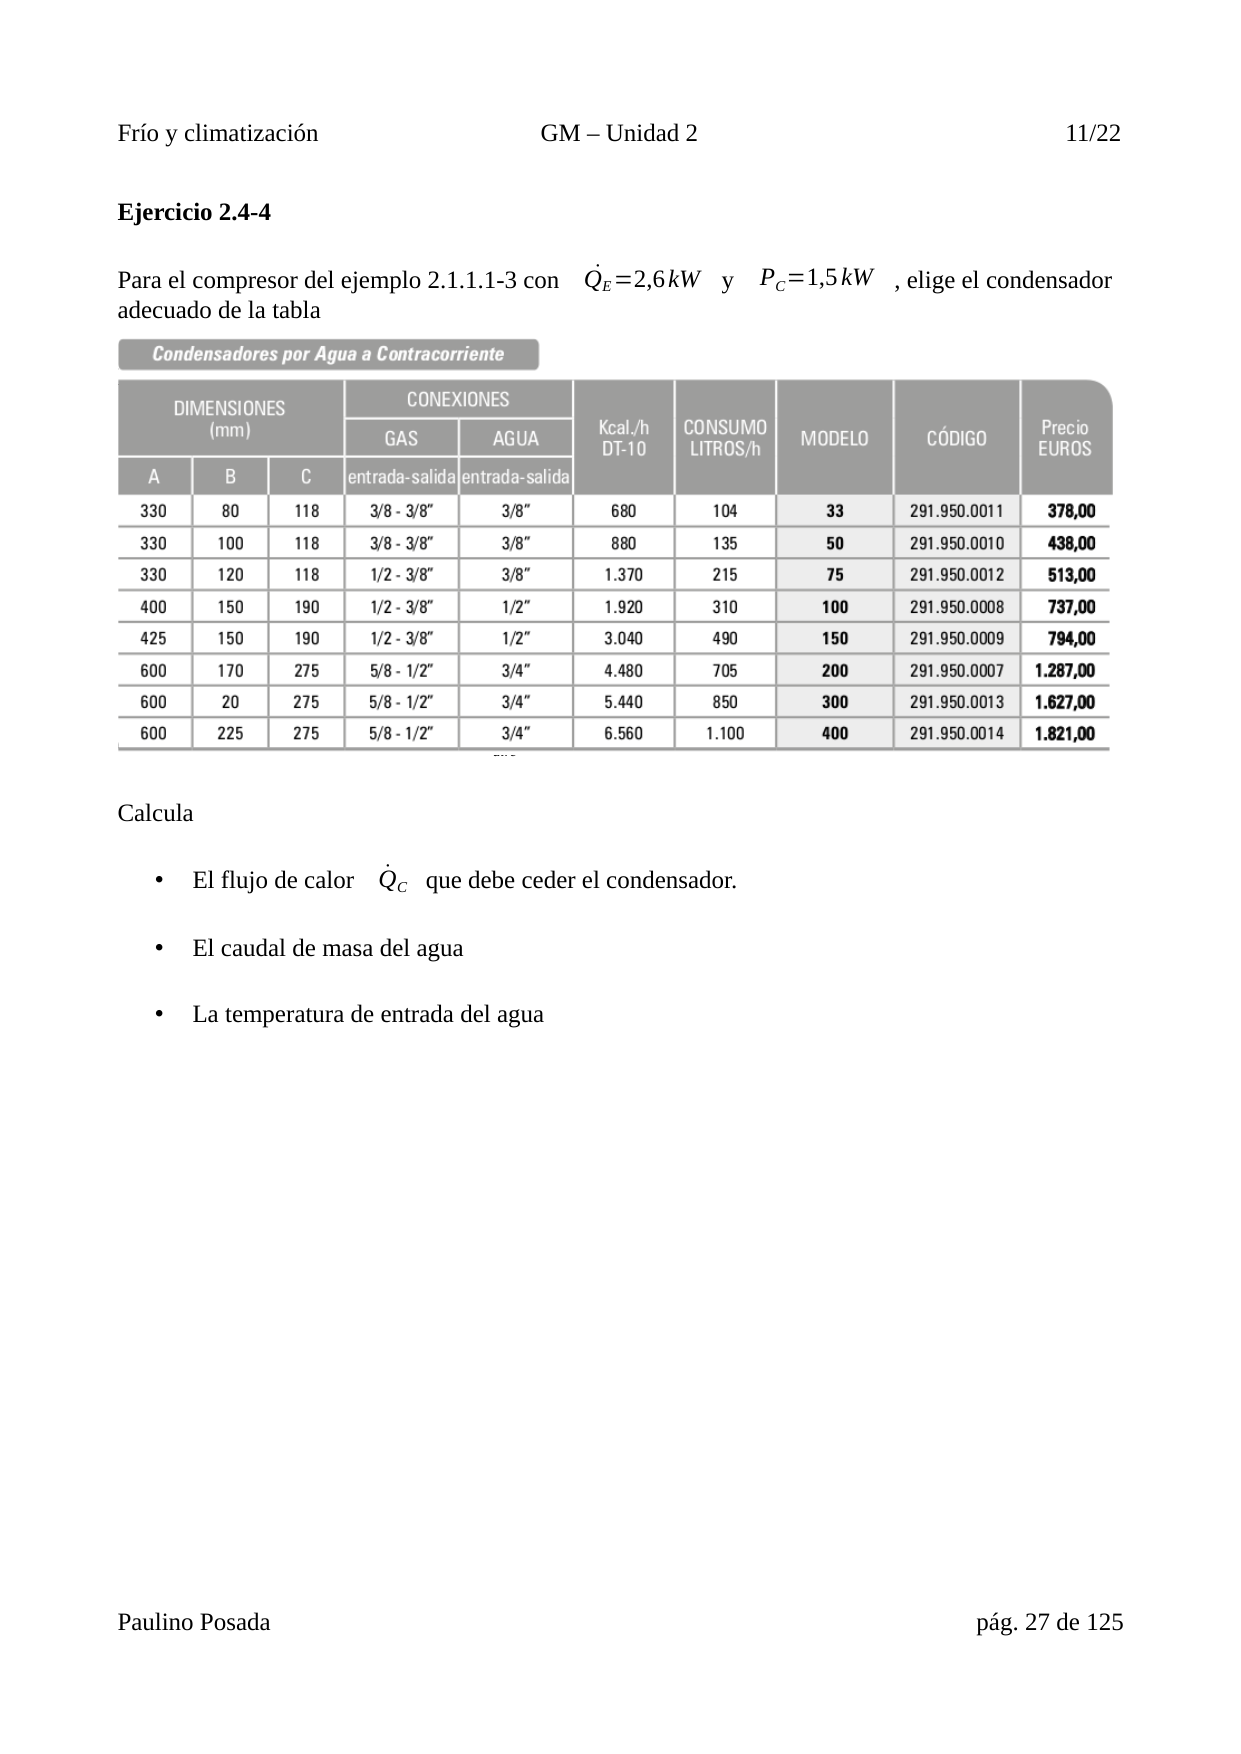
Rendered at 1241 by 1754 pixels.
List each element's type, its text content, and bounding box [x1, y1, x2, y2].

list El flujo de calor que debe ceder el condensador. [155, 864, 1123, 896]
text Suponiendo una temperatura de condensación de se deduce que la temperatura media del aire en el condensador será de . [117, 695, 1123, 760]
text Calcula [117, 798, 1123, 826]
text Para el compresor del ejemplo 2.1.1.1-3 con y , elige el condensador adecuado de la tabla [117, 263, 1123, 324]
list El caudal de masa del agua [155, 933, 1123, 962]
text Ejercicio 2.4-4 [117, 197, 1123, 226]
list La temperatura de entrada del agua [155, 999, 1123, 1028]
picture [118, 336, 1123, 755]
